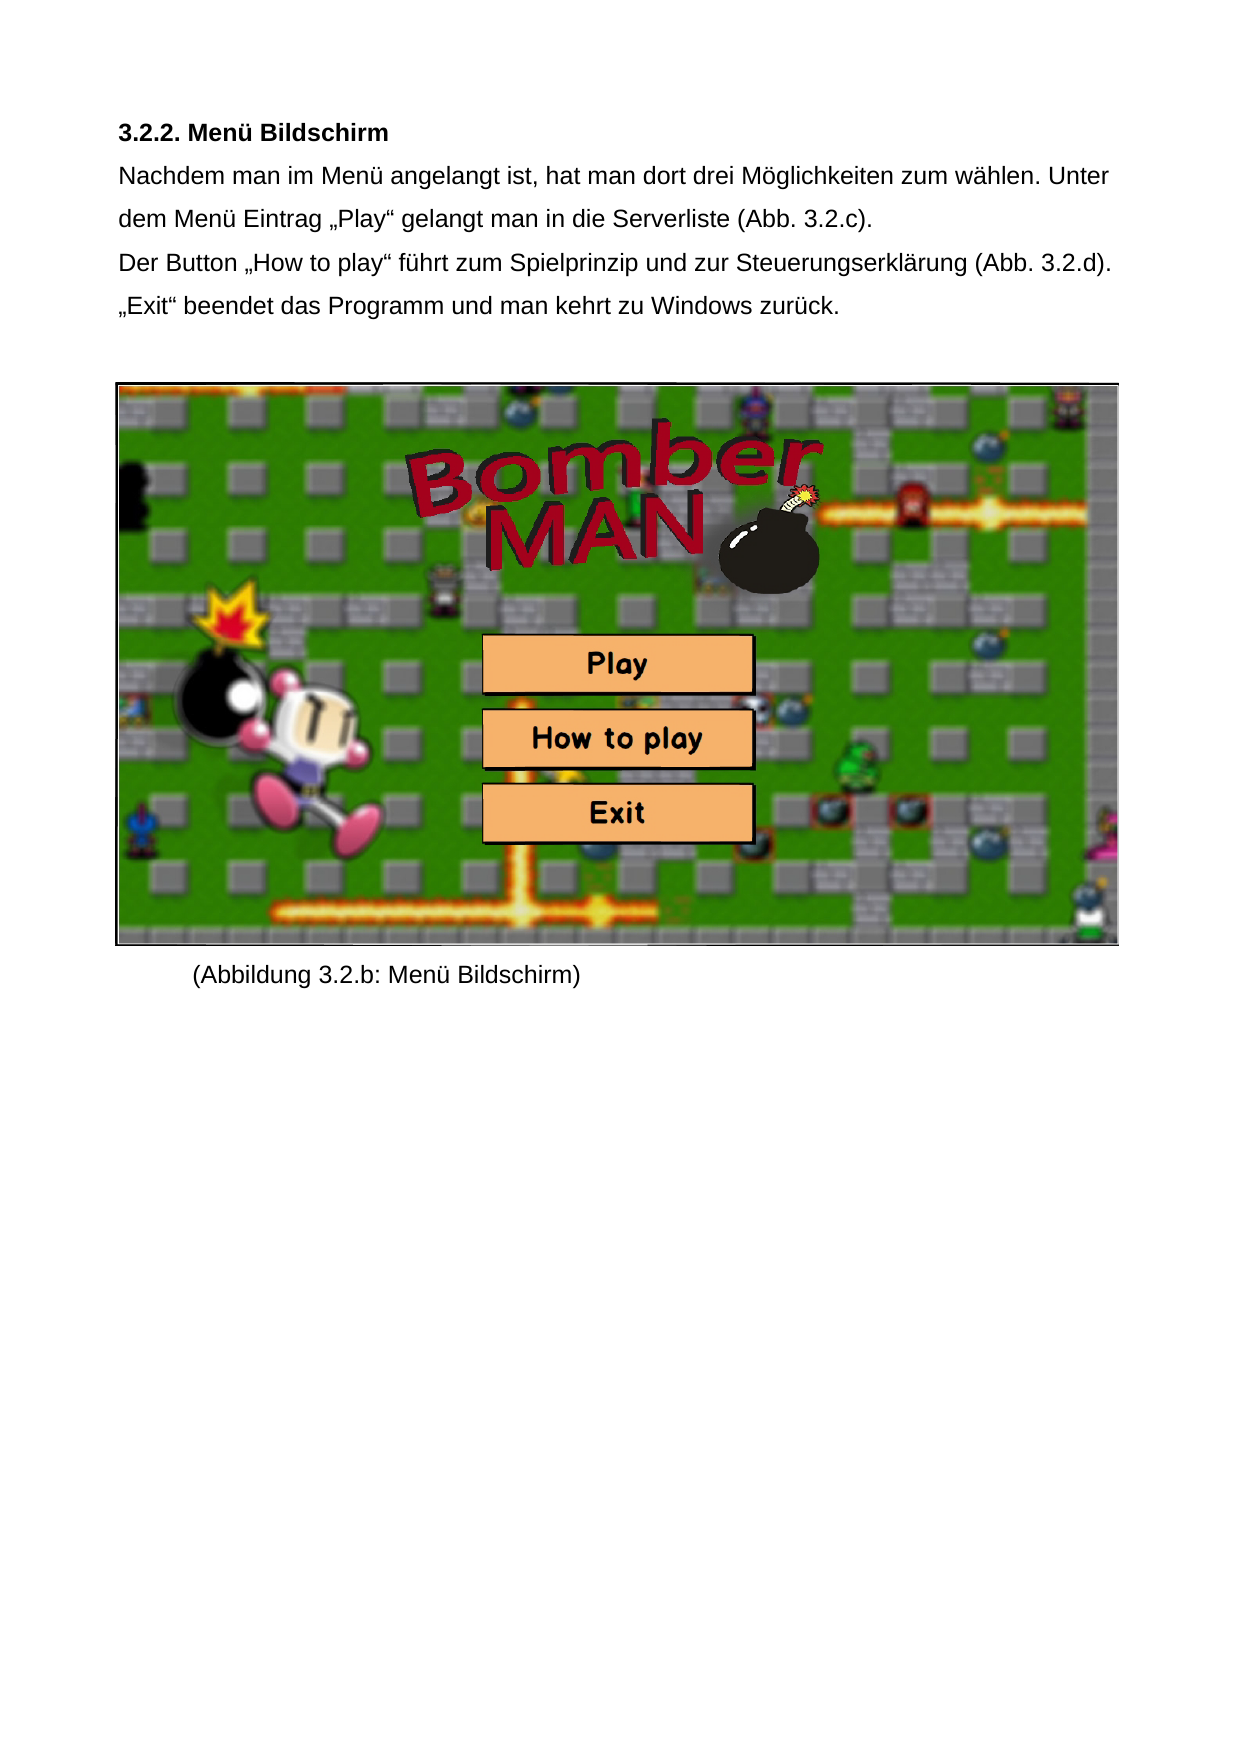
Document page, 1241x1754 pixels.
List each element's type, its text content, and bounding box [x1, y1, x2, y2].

text (Abbildung 3.2.b: Menü Bildschirm) [118, 377, 1122, 989]
text 3.2.2. Menü Bildschirm [118, 118, 1122, 147]
text „Exit“ beendet das Programm und man kehrt zu Windows zurück. [118, 291, 1122, 319]
text Nachdem man im Menü angelangt ist, hat man dort drei Möglichkeiten zum wählen. Unter dem Menü Eintrag „Play“ gelangt man in die Serverliste (Abb. 3.2.c). [118, 161, 1122, 233]
text Der Button „How to play“ führt zum Spielprinzip und zur Steuerungserklärung (Abb. 3.2.d). [118, 247, 1122, 276]
